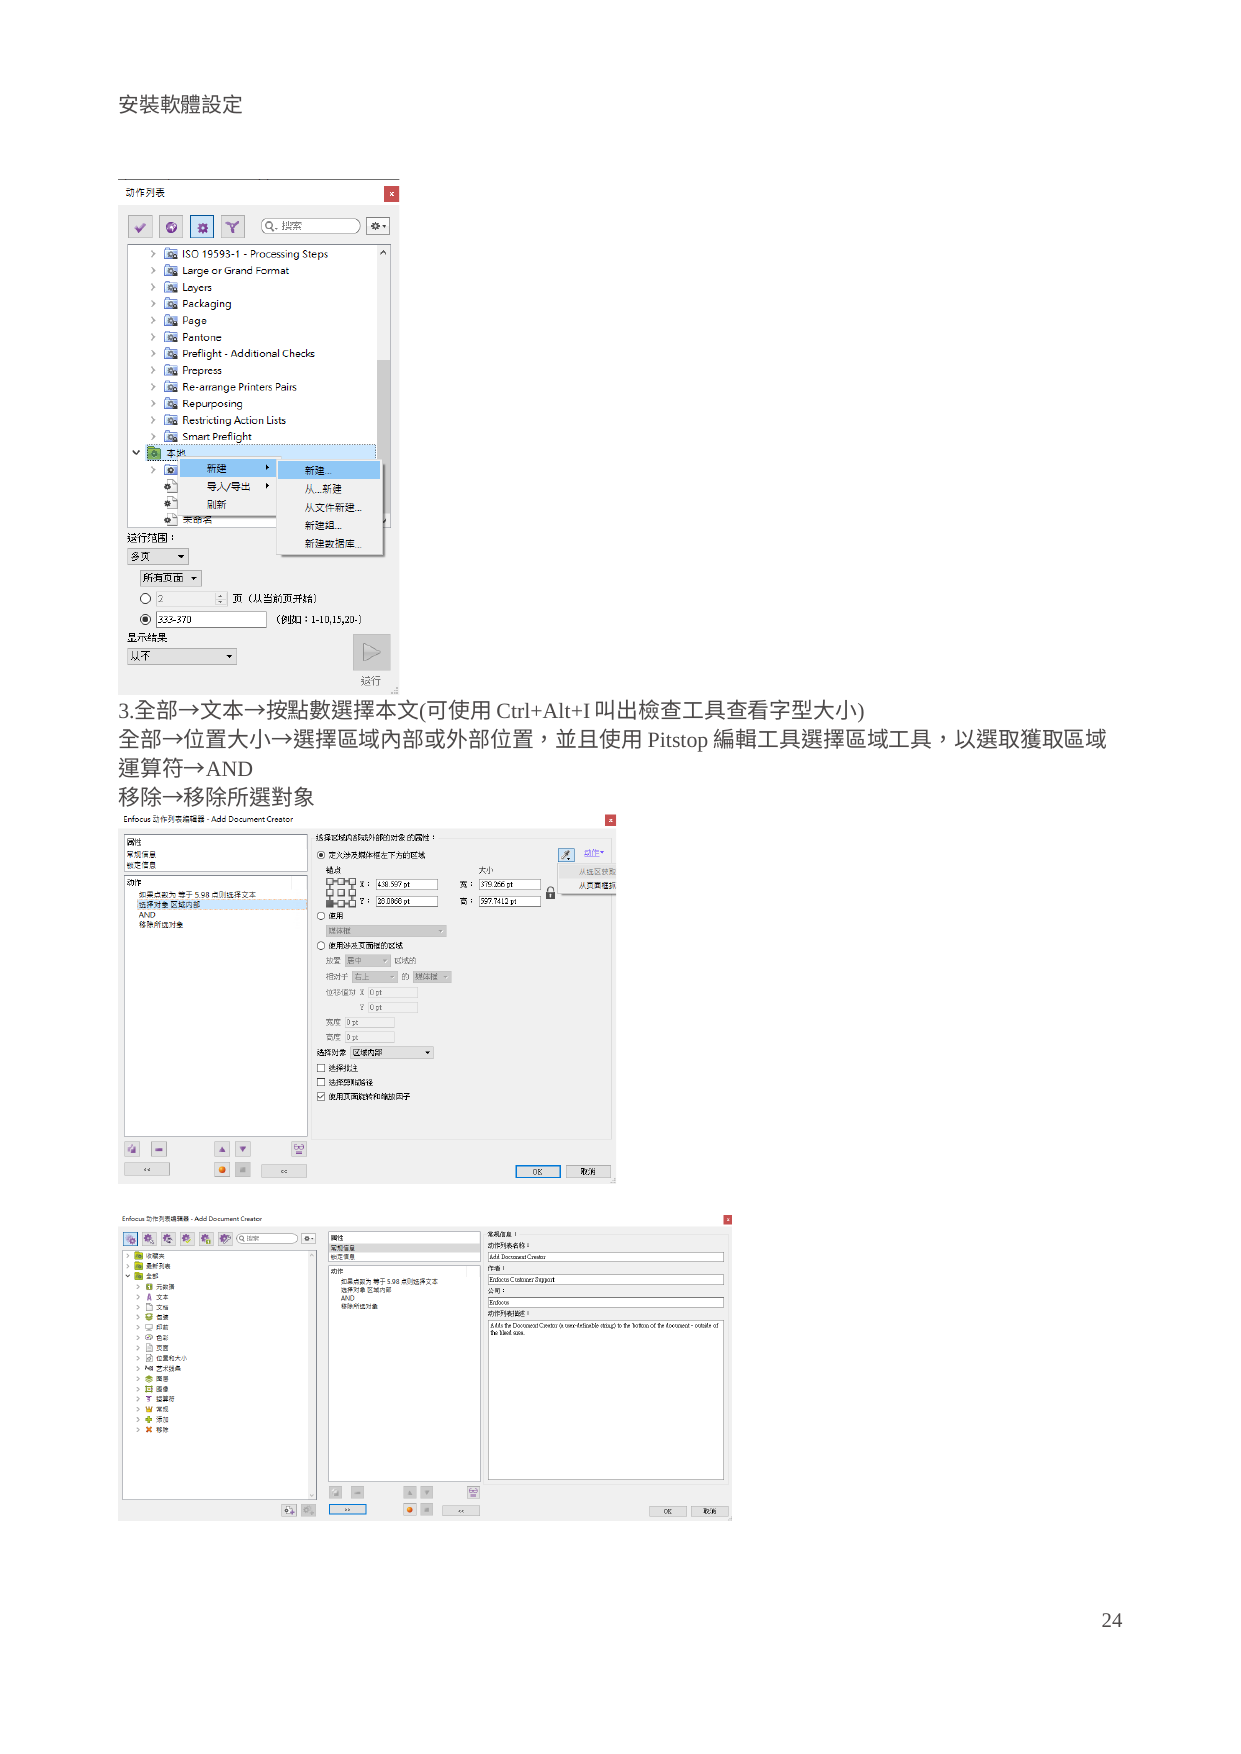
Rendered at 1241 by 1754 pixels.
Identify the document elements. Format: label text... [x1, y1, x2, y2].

text 運算符→AND [118, 753, 1122, 782]
text 全部→位置大小→選擇區域內部或外部位置，並且使用Pitstop 編輯工具選擇區域工具，以選取獲取區域 [118, 724, 1122, 753]
text 移除→移除所選對象 [118, 782, 1122, 811]
text 3.全部→文本→按點數選擇本文(可使用Ctrl+Alt+I叫出檢查工具查看字型大小) [118, 695, 1122, 724]
